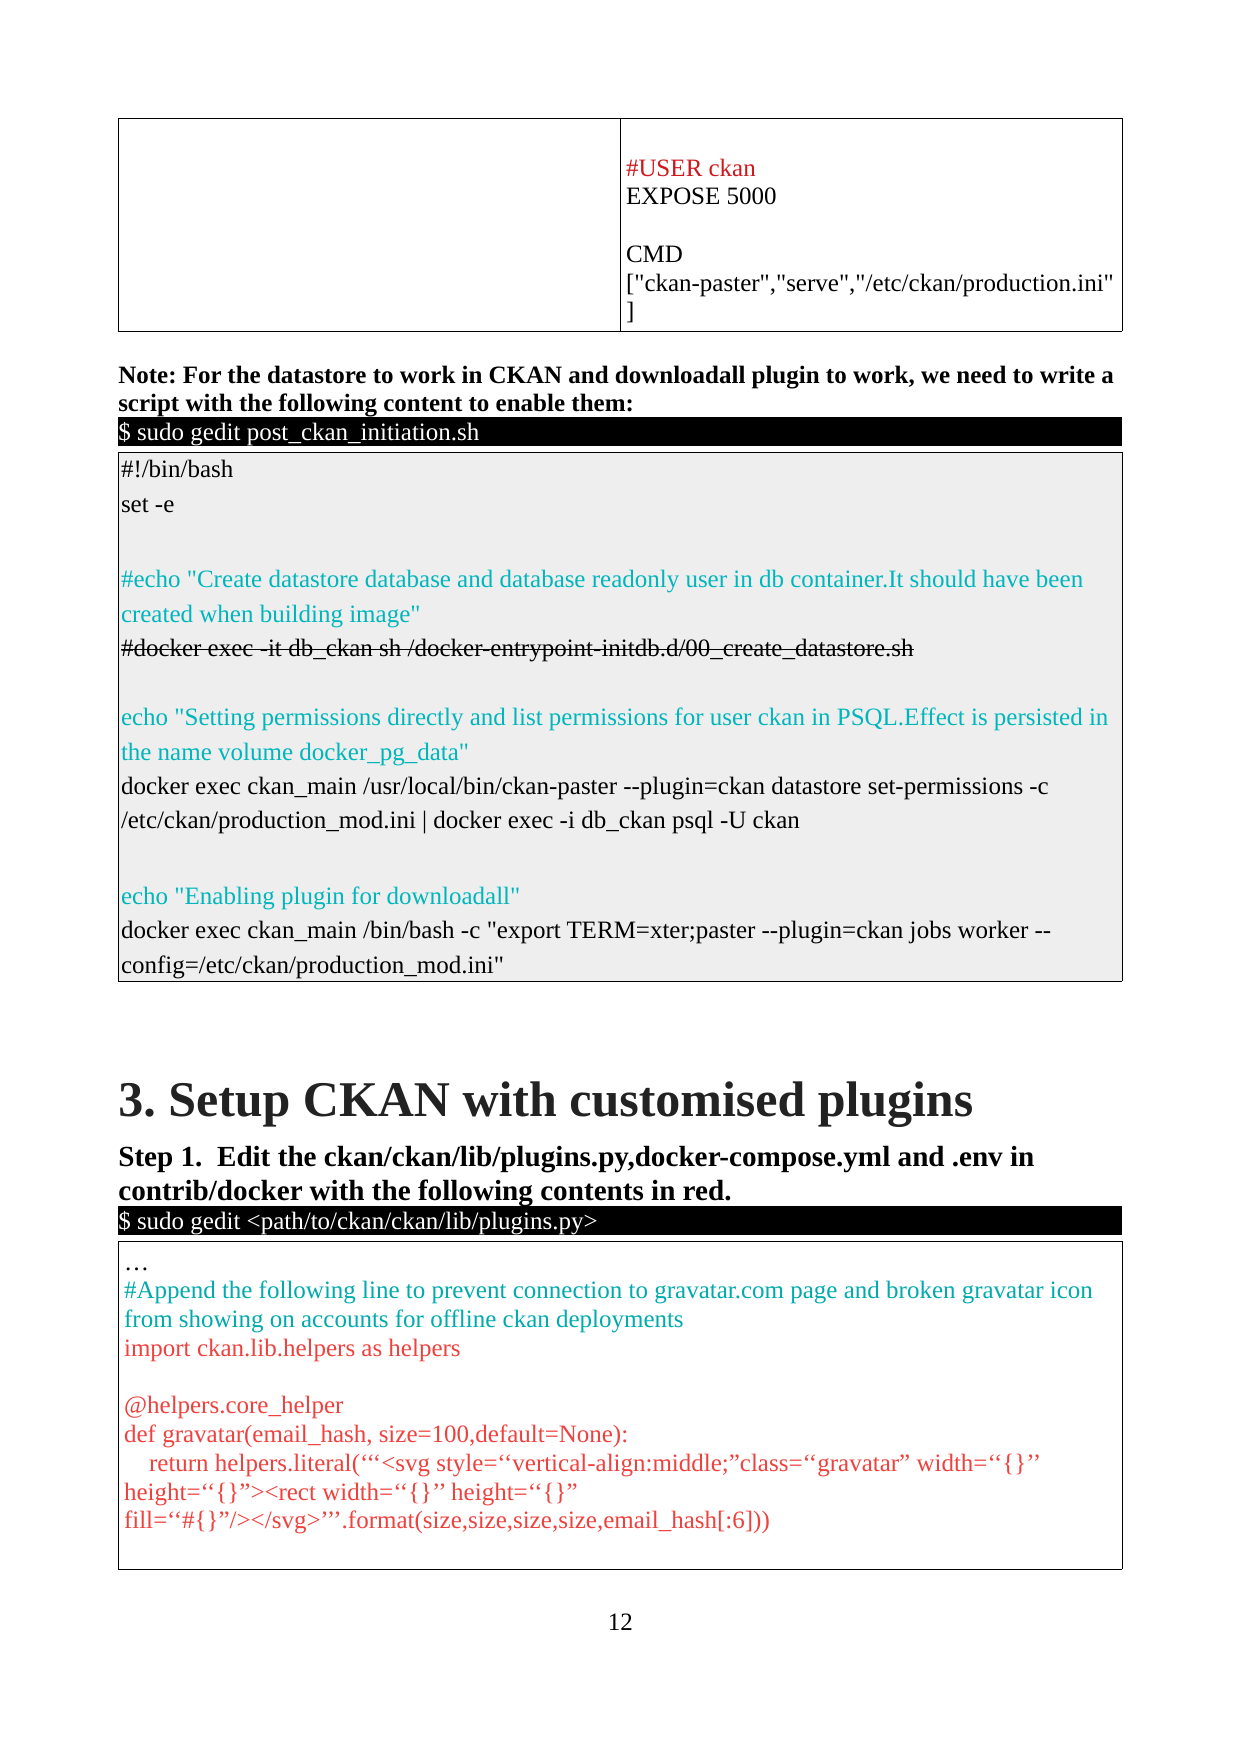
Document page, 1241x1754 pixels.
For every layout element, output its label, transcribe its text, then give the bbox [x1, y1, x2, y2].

table_header … #Append the following line to prevent connection to gravatar.com page and broken gravatar icon from showing on accounts for offline ckan deployments import ckan.lib.helpers as helpers @helpers.core_helper def gravatar(email_hash, size=100,default=None): return helpers.literal(‘‘‘<svg style=‘‘vertical-align:middle;”class=‘‘gravatar” width=‘‘{}’’ height=‘‘{}”><rect width=‘‘{}’’ height=‘‘{}” fill=‘‘#{}”/></svg>’’’.format(size,size,size,size,email_hash[:6])) [119, 1242, 1122, 1569]
text set -e [119, 486, 1122, 518]
text Step 1. Edit the ckan/ckan/lib/plugins.py,docker-compose.yml and .env in contrib/docker with the following contents in red. [118, 1139, 1122, 1206]
subtitle 3. Setup CKAN with customised plugins [118, 1069, 1122, 1127]
table_cell #USER ckan EXPOSE 5000 CMD ["ckan-paster","serve","/etc/ckan/production.ini"] [621, 119, 1122, 331]
table_cell [119, 119, 620, 331]
text $ sudo gedit post_ckan_initiation.sh [118, 417, 1122, 446]
text Note: For the datastore to work in CKAN and downloadall plugin to work, we need to write a script with the following content to enable them: [118, 360, 1122, 417]
text #docker exec -it db_ckan sh /docker-entrypoint-initdb.d/00_create_datastore.sh [119, 631, 1122, 662]
text $ sudo gedit <path/to/ckan/ckan/lib/plugins.py> [118, 1206, 1122, 1235]
text docker exec ckan_main /usr/local/bin/ckan-paster --plugin=ckan datastore set-permissions -c /etc/ckan/production_mod.ini | docker exec -i db_ckan psql -U ckan [119, 768, 1122, 834]
text docker exec ckan_main /bin/bash -c "export TERM=xter;paster --plugin=ckan jobs worker --config=/etc/ckan/production_mod.ini" [119, 913, 1122, 981]
text echo "Setting permissions directly and list permissions for user ckan in PSQL.Effect is persisted in the name volume docker_pg_data" [119, 699, 1122, 765]
text #!/bin/bash [119, 453, 1122, 483]
text #echo "Create datastore database and database readonly user in db container.It should have been created when building image" [119, 562, 1122, 627]
text echo "Enabling plugin for downloadall" [119, 878, 1122, 909]
